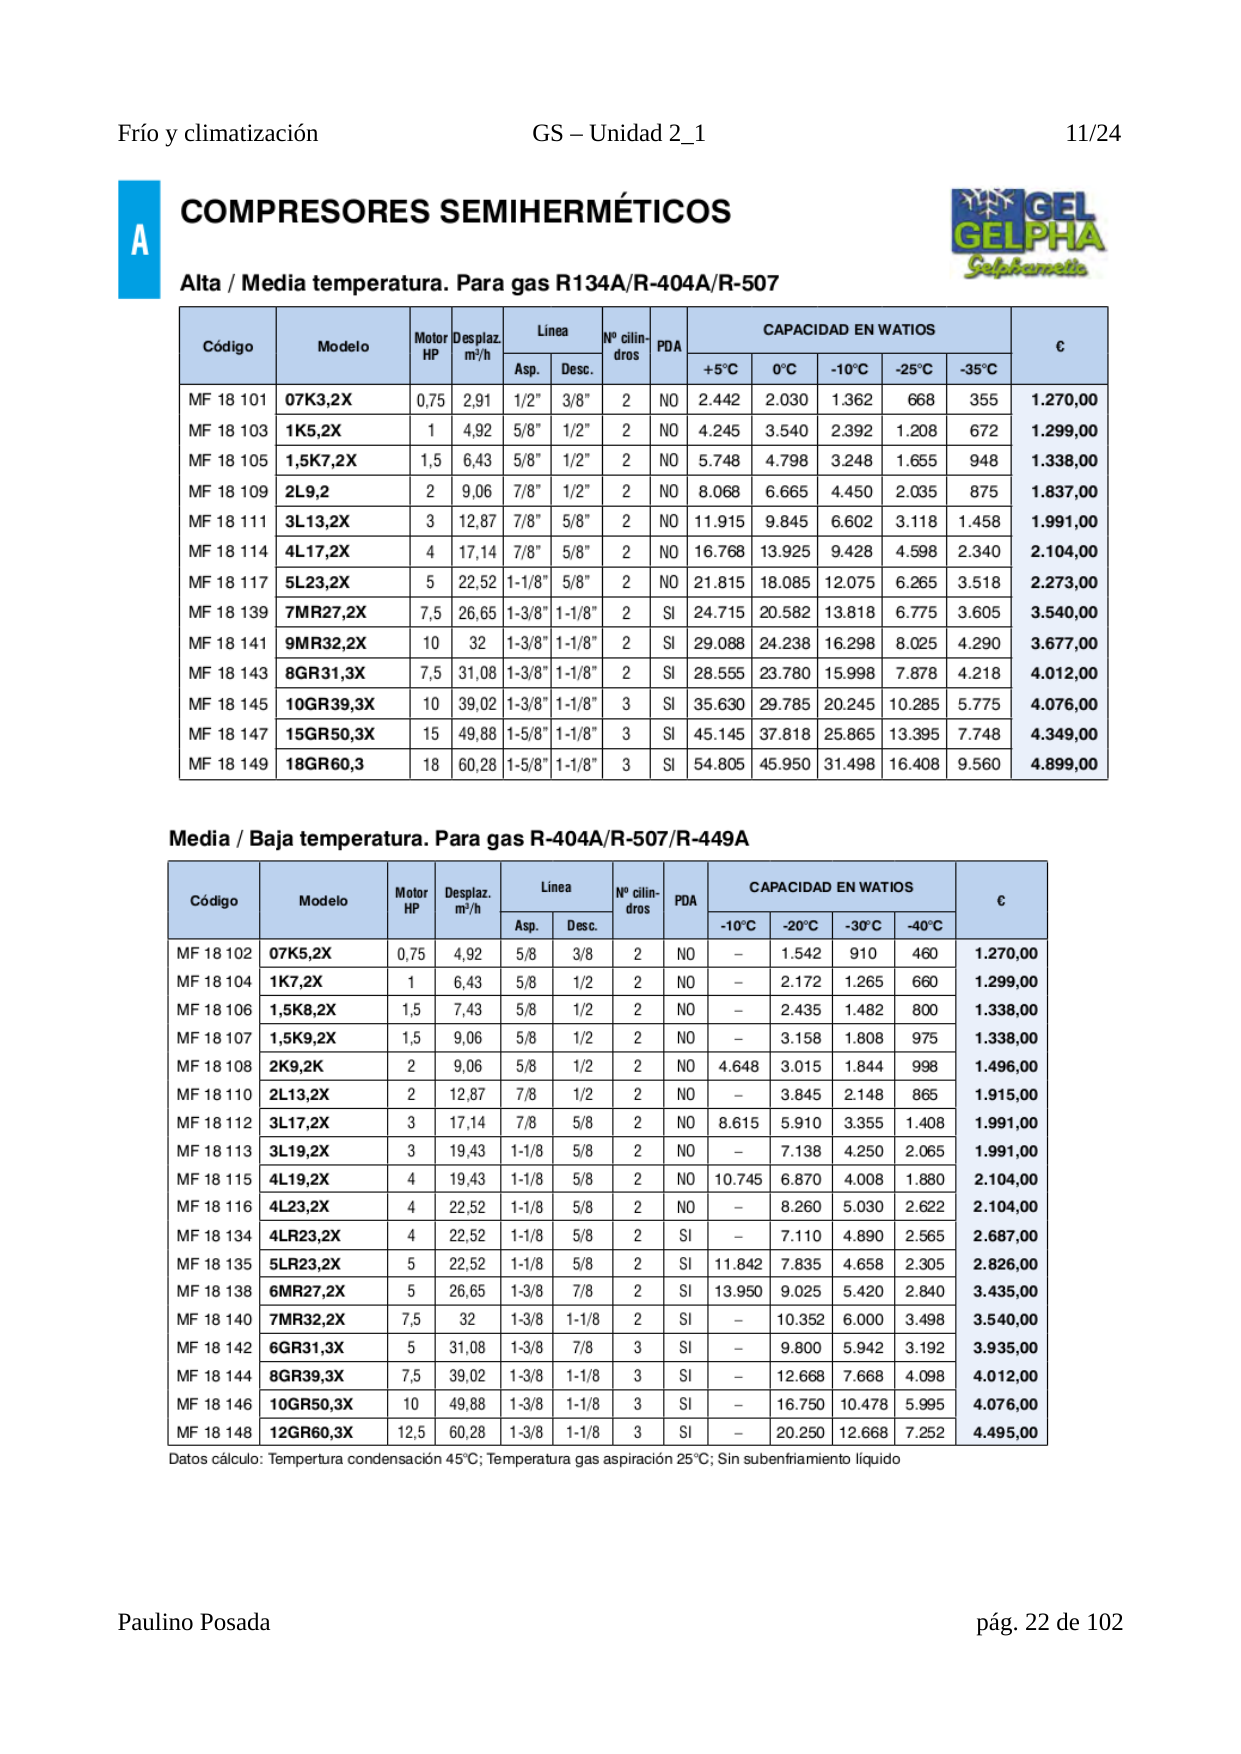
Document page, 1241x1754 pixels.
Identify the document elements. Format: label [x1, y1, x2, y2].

picture [118, 176, 1123, 796]
picture [132, 224, 148, 254]
picture [163, 822, 1064, 1473]
